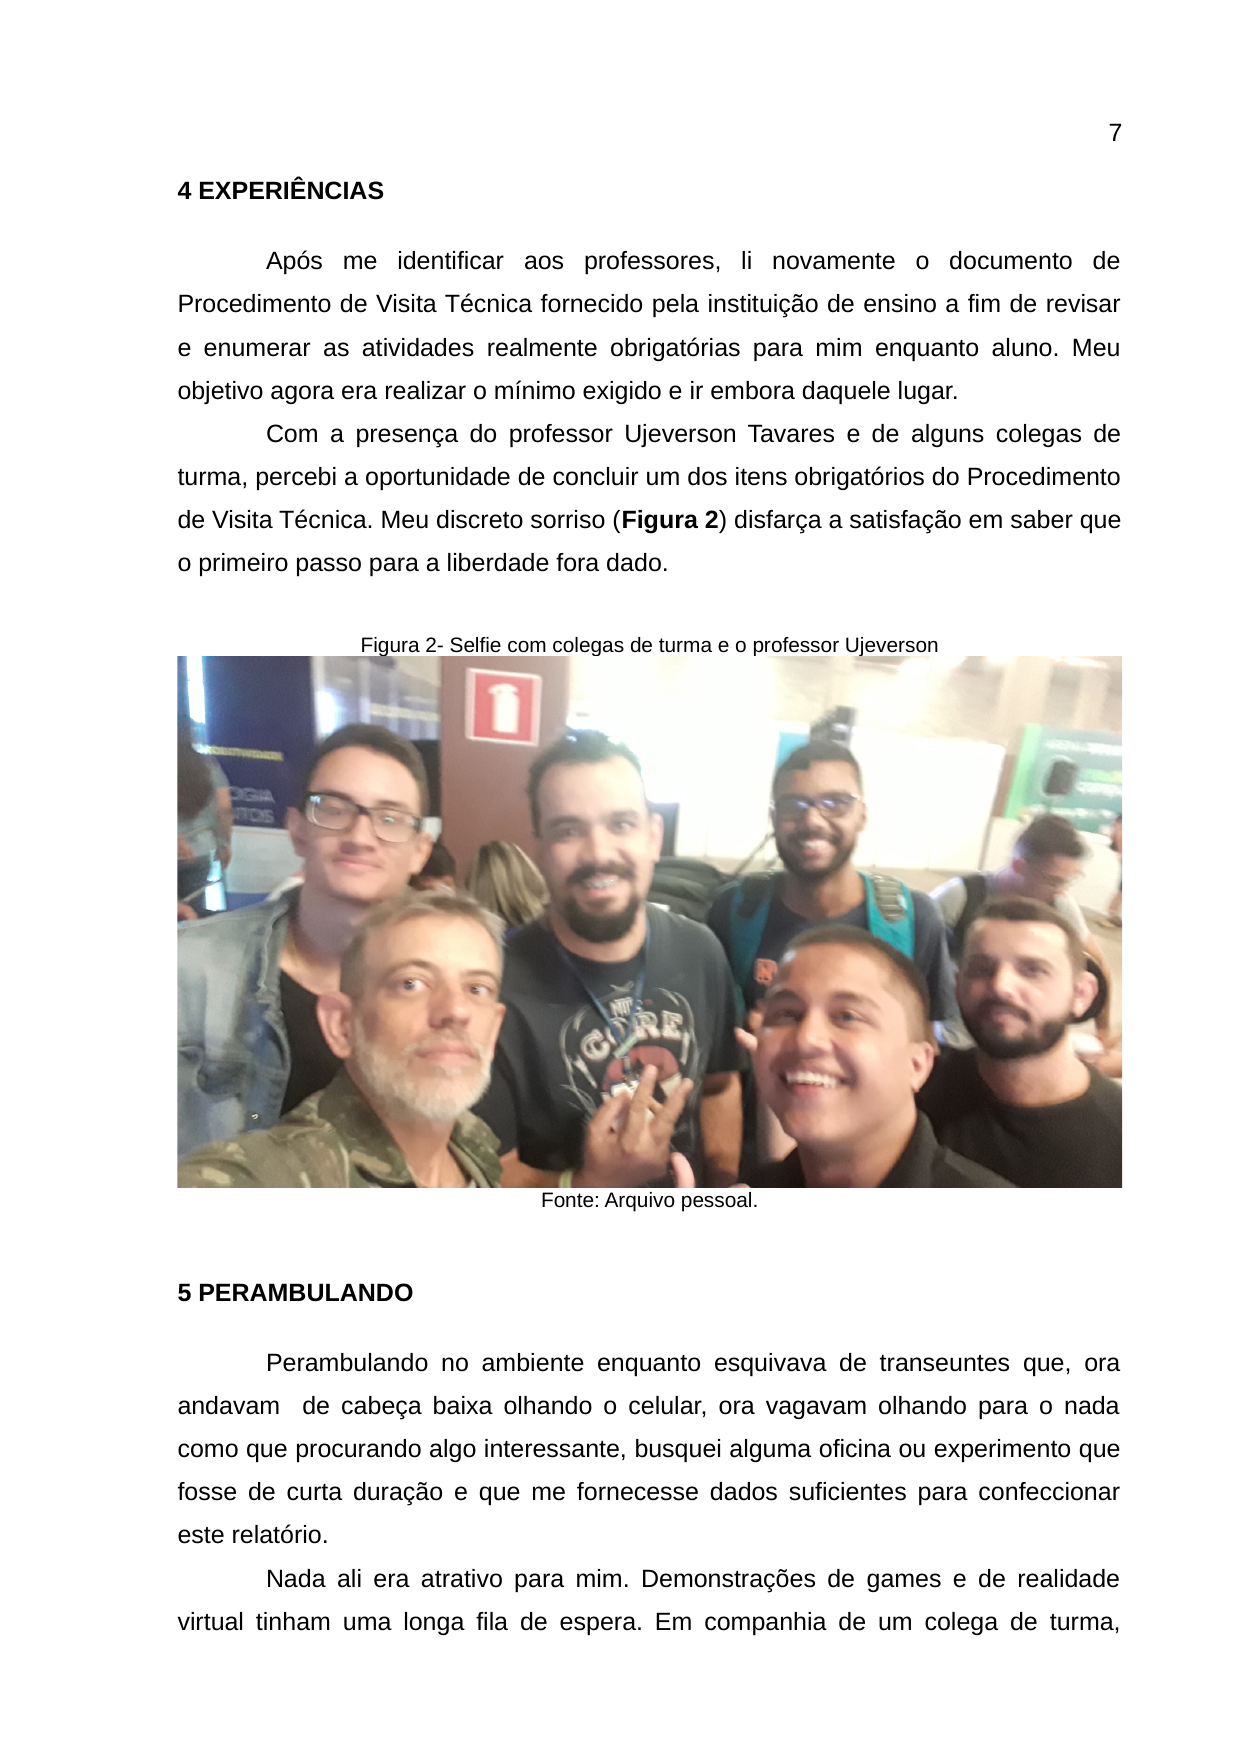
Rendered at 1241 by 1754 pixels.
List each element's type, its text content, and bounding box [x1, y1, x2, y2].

subtitle PERAMBULANDO [177, 1278, 1122, 1307]
text Nada ali era atrativo para mim. Demonstrações de games e de realidade virtual tinham uma longa fila de espera. Em companhia de um colega de turma, [177, 1563, 1122, 1635]
picture [177, 656, 1123, 1188]
text Com a presença do professor Ujeverson Tavares e de alguns colegas de turma, percebi a oportunidade de concluir um dos itens obrigatórios do Procedimento de Visita Técnica. Meu discreto sorriso (Figura 2) disfarça a satisfação em saber que o primeiro passo para a liberdade fora dado. [177, 419, 1122, 577]
subtitle EXPERIÊNCIAS [177, 176, 1122, 205]
text Após me identificar aos professores, li novamente o documento de Procedimento de Visita Técnica fornecido pela instituição de ensino a fim de revisar e enumerar as atividades realmente obrigatórias para mim enquanto aluno. Meu objetivo agora era realizar o mínimo exigido e ir embora daquele lugar. [177, 246, 1122, 404]
text Perambulando no ambiente enquanto esquivava de transeuntes que, ora andavam de cabeça baixa olhando o celular, ora vagavam olhando para o nada como que procurando algo interessante, busquei alguma oficina ou experimento que fosse de curta duração e que me fornecesse dados suficientes para confeccionar este relatório. [177, 1348, 1122, 1549]
text Fonte: Arquivo pessoal. [177, 1188, 1122, 1212]
text [177, 620, 1122, 633]
text Figura 2- Selfie com colegas de turma e o professor Ujeverson [177, 633, 1122, 656]
